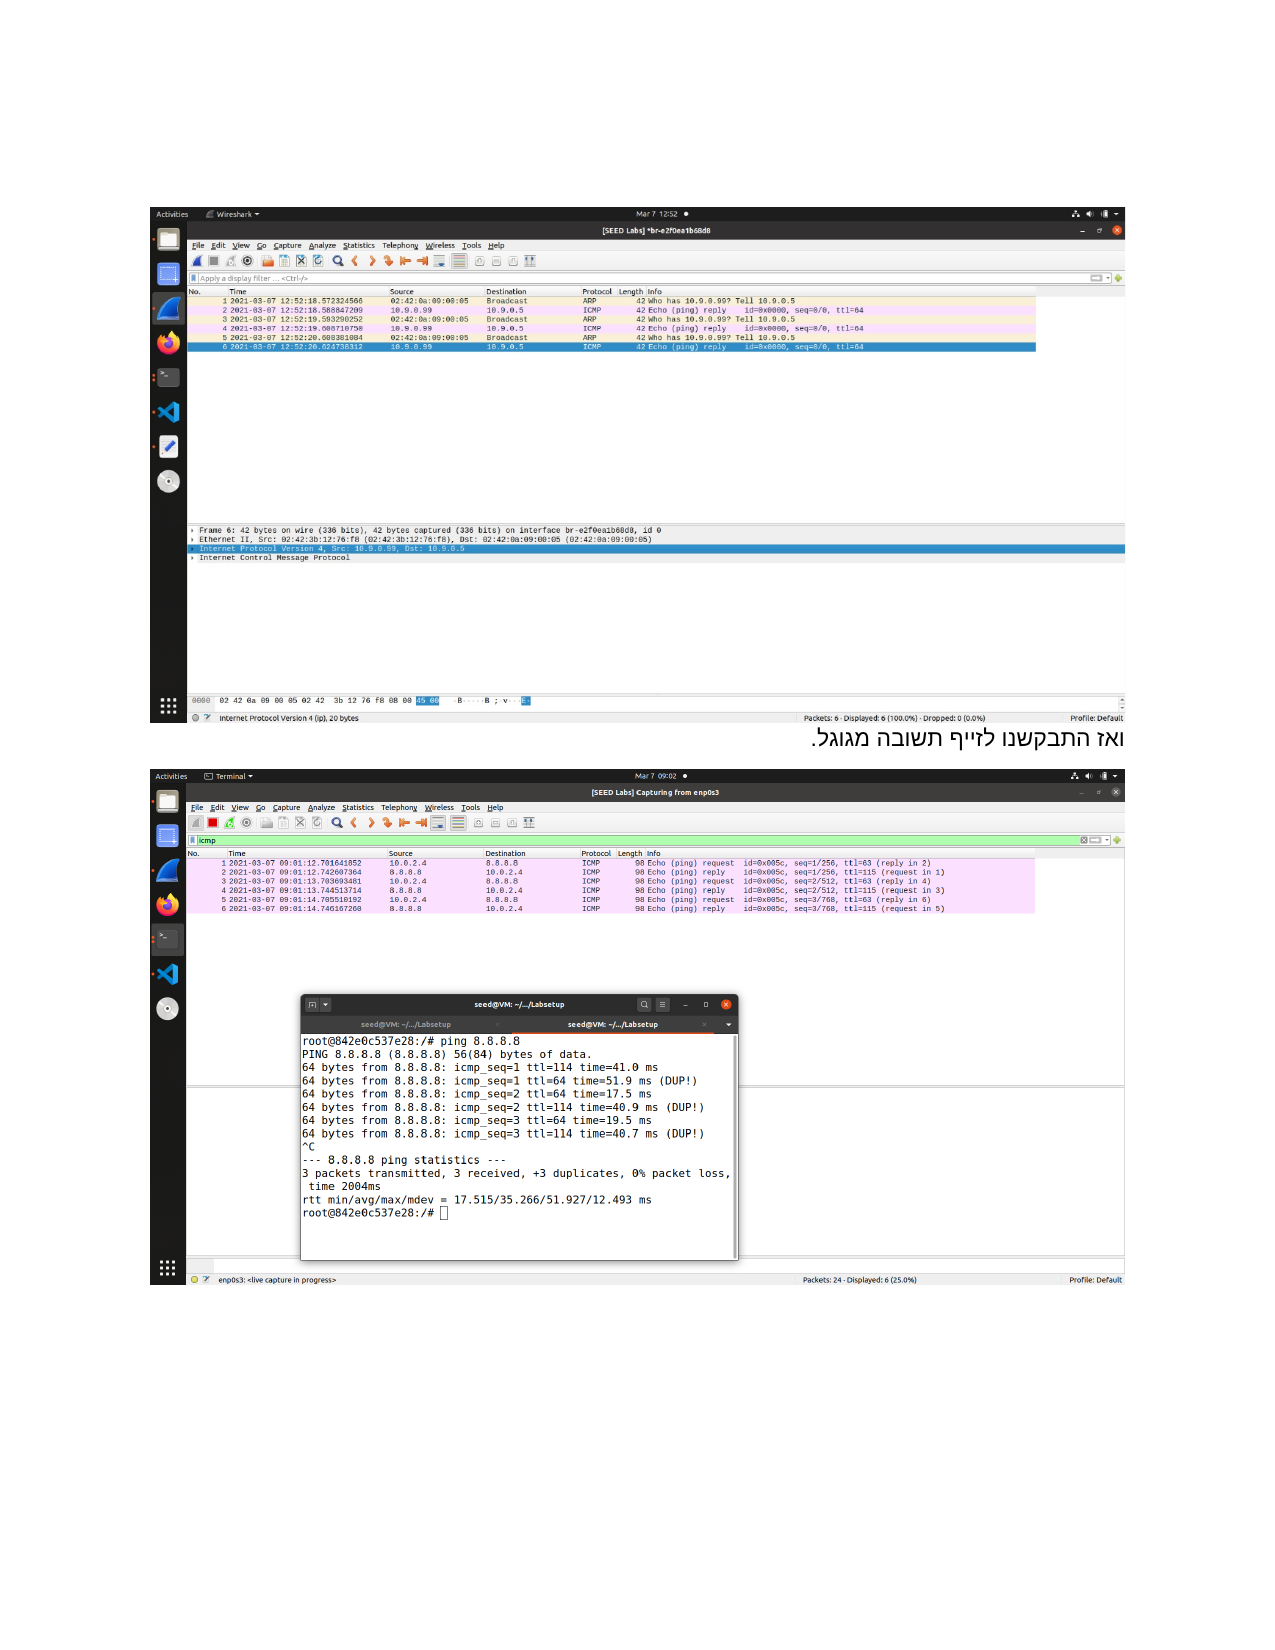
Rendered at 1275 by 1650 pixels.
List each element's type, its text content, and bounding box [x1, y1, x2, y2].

picture [150, 769, 1125, 1285]
text ואז התבקשנו לזייף תשובה מגוגל. [150, 723, 1125, 751]
picture [150, 207, 1125, 723]
